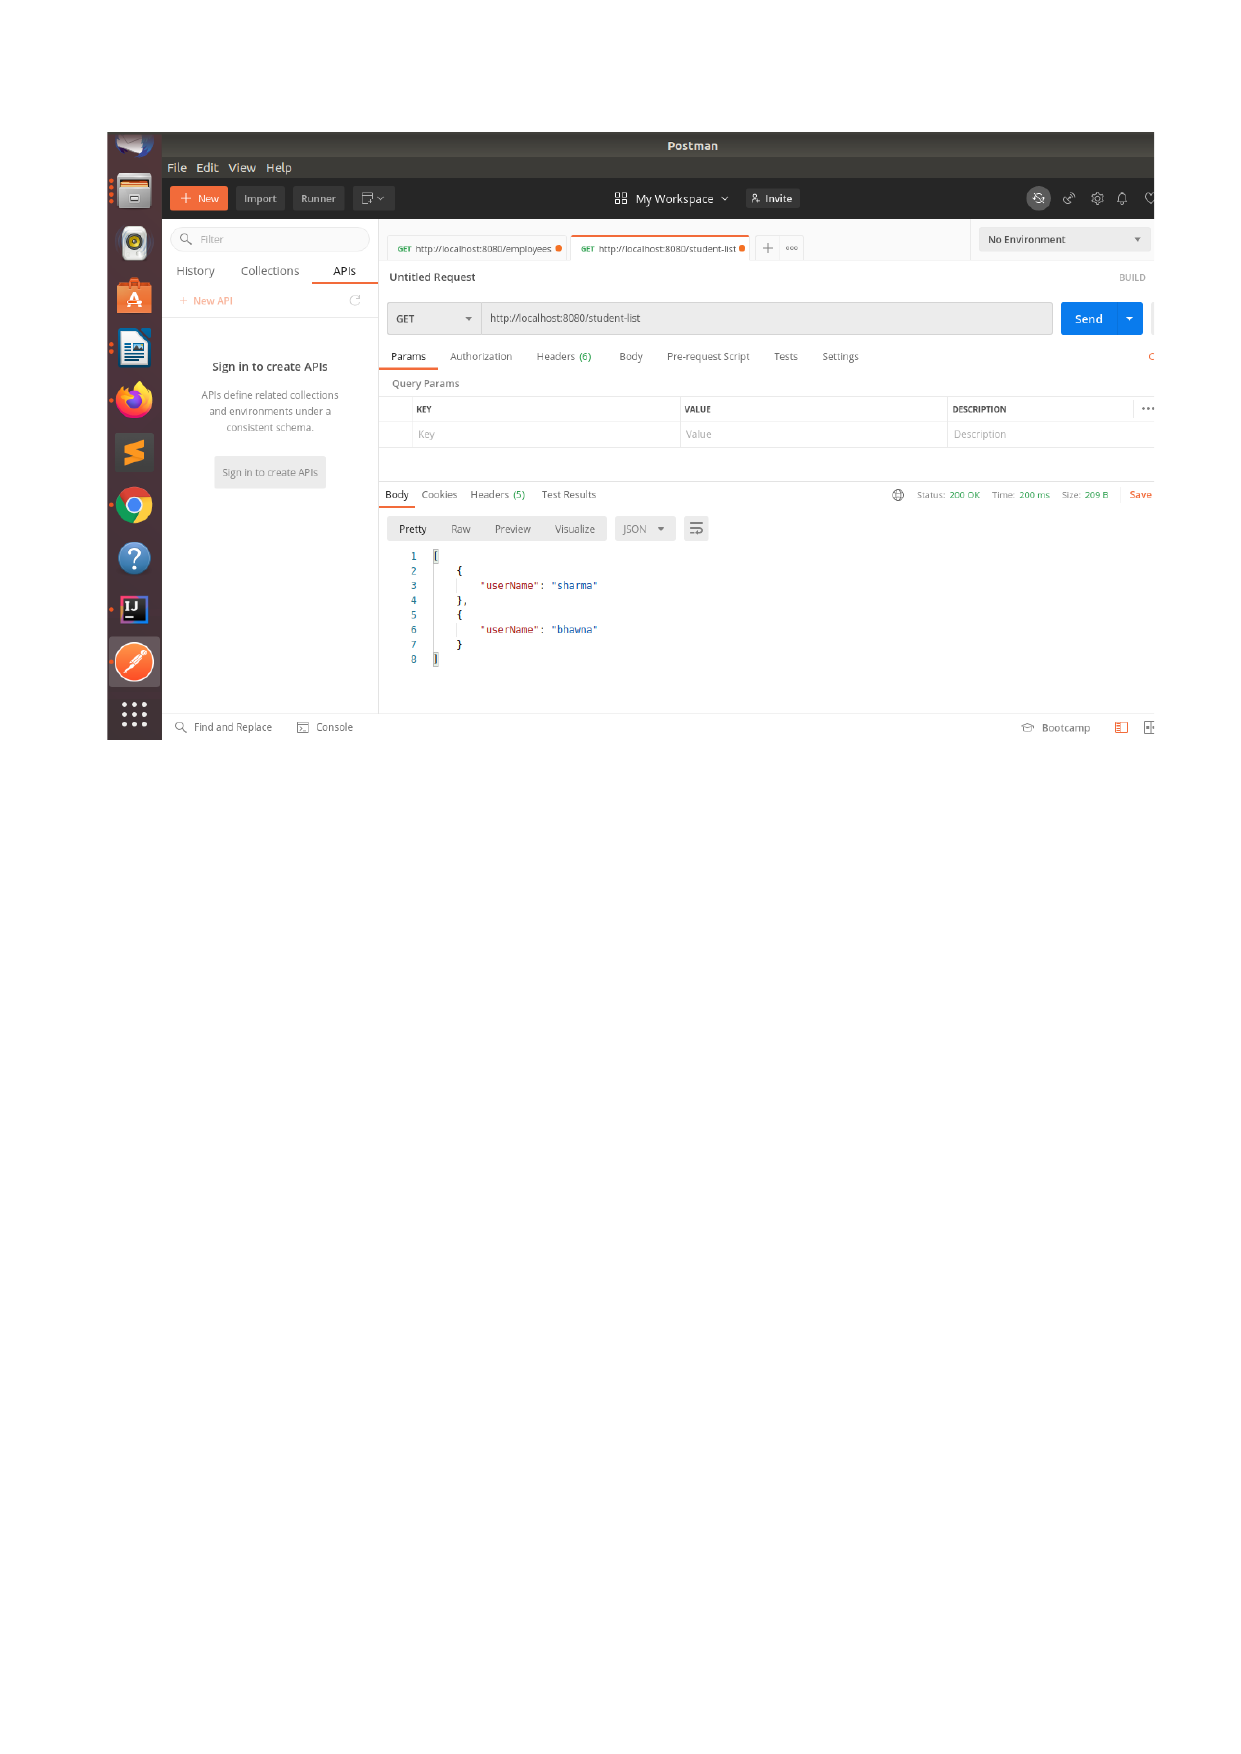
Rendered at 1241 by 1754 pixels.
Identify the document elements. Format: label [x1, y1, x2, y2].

picture [107, 132, 1155, 740]
